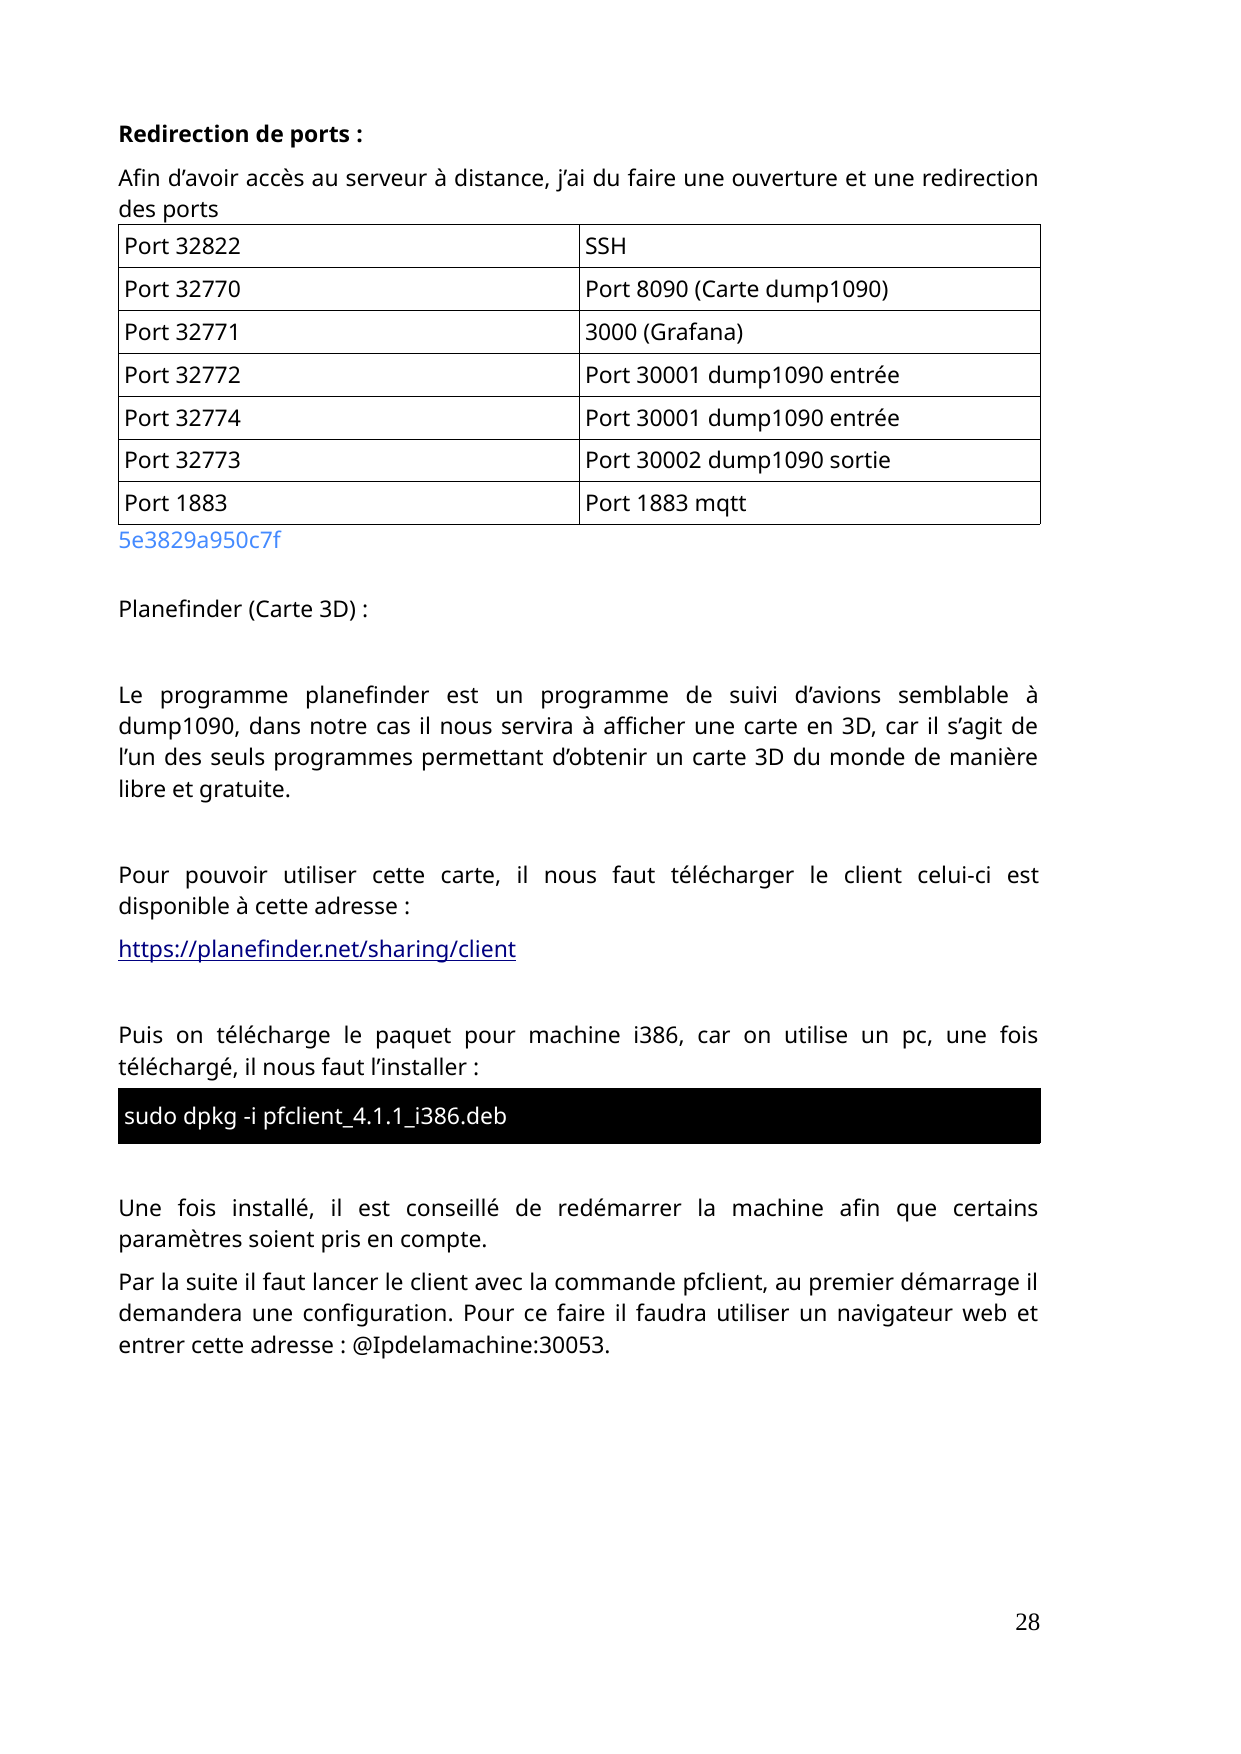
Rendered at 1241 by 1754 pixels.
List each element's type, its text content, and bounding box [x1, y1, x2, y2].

table_cell Port 8090 (Carte dump1090) [580, 268, 1040, 310]
text Une fois installé, il est conseillé de redémarrer la machine afin que certains paramètres soient pris en compte. [118, 1192, 1040, 1254]
text https://planefinder.net/sharing/client [118, 933, 1040, 964]
table_cell Port 32772 [119, 354, 579, 396]
table_cell Port 30001 dump1090 entrée [580, 397, 1040, 438]
table_cell Port 1883 mqtt [580, 482, 1040, 524]
text 5e3829a950c7f [118, 525, 1040, 555]
text Pour pouvoir utiliser cette carte, il nous faut télécharger le client celui-ci est disponible à cette adresse : [118, 859, 1040, 921]
table_cell Port 32773 [119, 440, 579, 481]
table_cell 3000 (Grafana) [580, 311, 1040, 353]
text Puis on télécharge le paquet pour machine i386, car on utilise un pc, une fois téléchargé, il nous faut l’installer : [118, 1019, 1040, 1082]
table_cell Port 32774 [119, 397, 579, 438]
text Le programme planefinder est un programme de suivi d’avions semblable à dump1090, dans notre cas il nous servira à afficher une carte en 3D, car il s’agit de l’un des seuls programmes permettant d’obtenir un carte 3D du monde de manière libre et gratuite. [118, 679, 1040, 804]
text Afin d’avoir accès au serveur à distance, j’ai du faire une ouverture et une redirection des ports [118, 162, 1040, 224]
table_header sudo dpkg -i pfclient_4.1.1_i386.deb [119, 1089, 1040, 1143]
table_cell Port 32770 [119, 268, 579, 310]
table_cell Port 1883 [119, 482, 579, 524]
subtitle Redirection de ports : [118, 118, 1040, 149]
table_header Port 32822 [119, 225, 579, 267]
table_cell Port 32771 [119, 311, 579, 353]
table_cell Port 30001 dump1090 entrée [580, 354, 1040, 396]
text Planefinder (Carte 3D) : [118, 593, 1040, 624]
table_header SSH [580, 225, 1040, 267]
text Par la suite il faut lancer le client avec la commande pfclient, au premier démarrage il demandera une configuration. Pour ce faire il faudra utiliser un navigateur web et entrer cette adresse : @Ipdelamachine:30053. [118, 1266, 1040, 1360]
table_cell Port 30002 dump1090 sortie [580, 440, 1040, 481]
